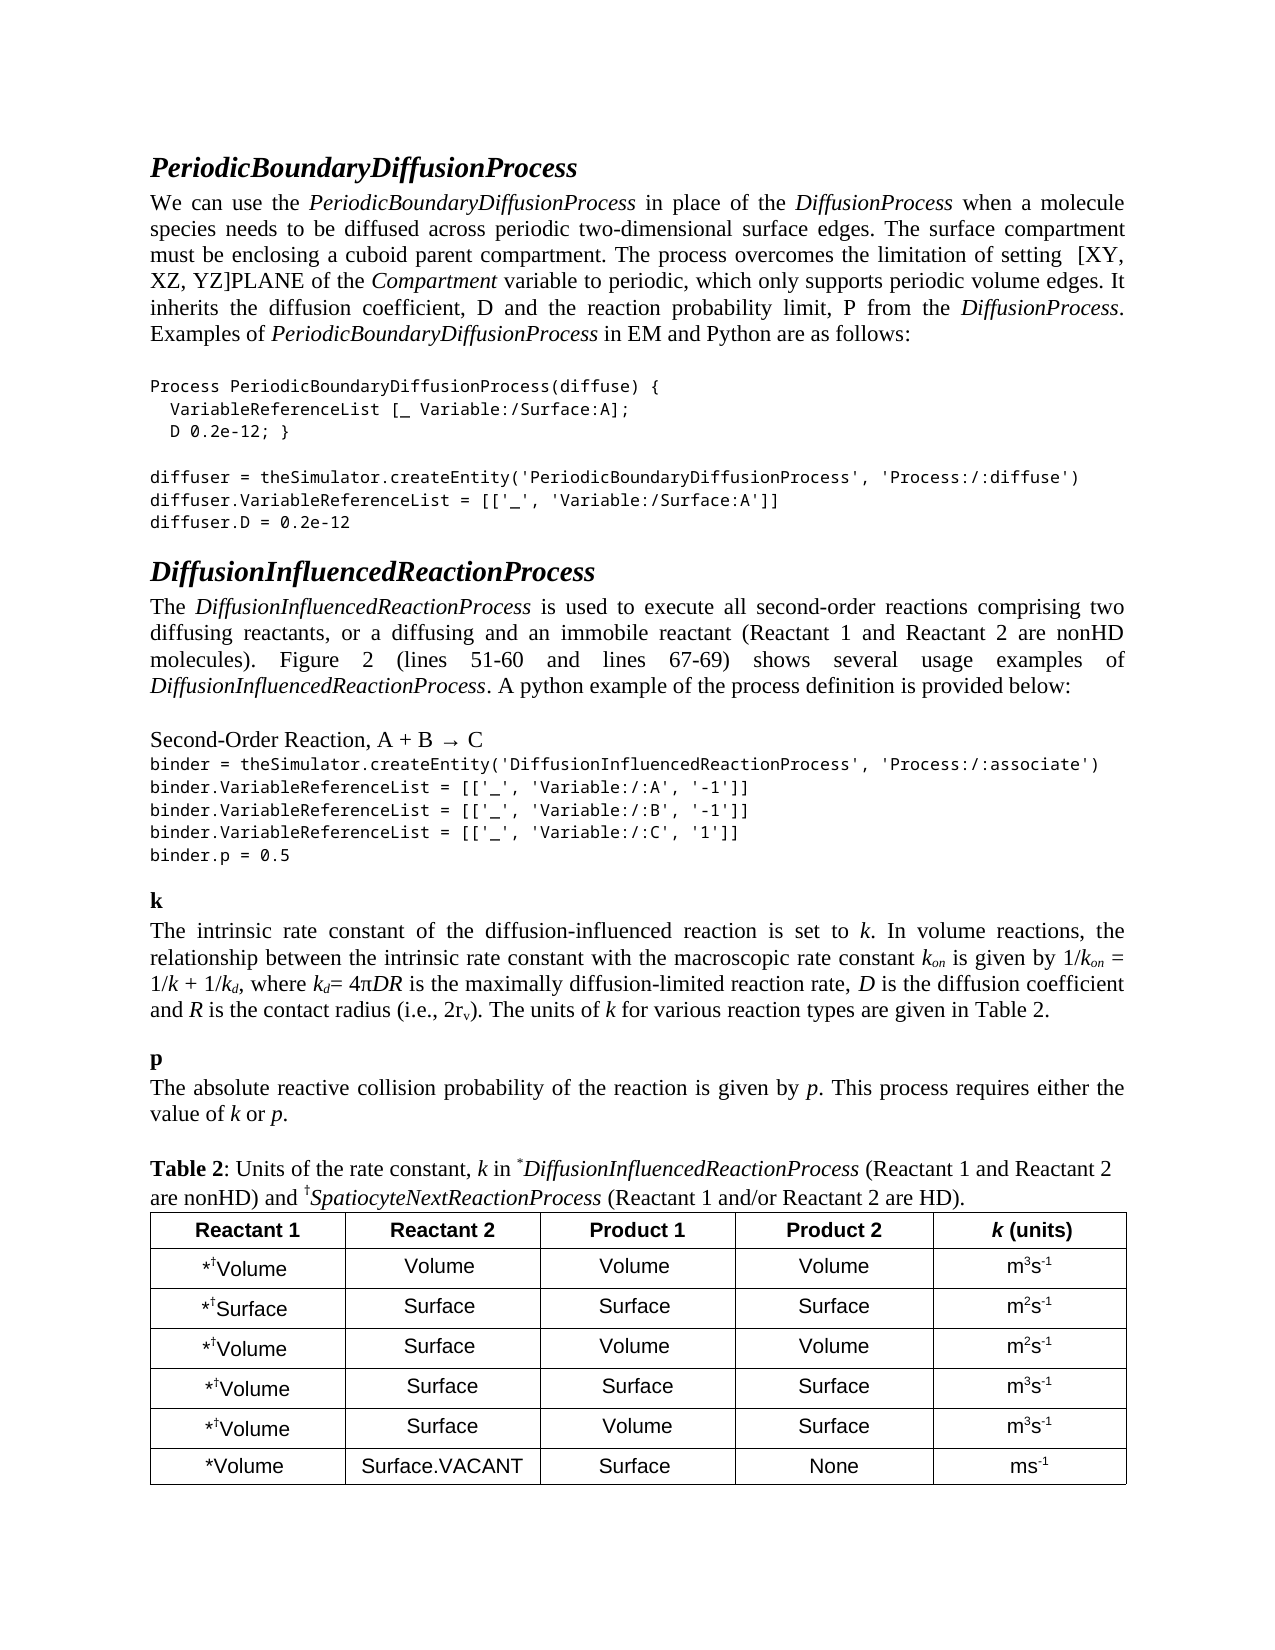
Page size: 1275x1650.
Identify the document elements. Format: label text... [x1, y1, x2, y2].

table_cell *†Surface [151, 1289, 345, 1328]
table_cell *†Volume [151, 1409, 345, 1448]
table_cell m3s-1 [934, 1409, 1126, 1448]
table_header Reactant 1 [151, 1213, 345, 1248]
text binder.VariableReferenceList = [['_', 'Variable:/:C', '1']] [150, 821, 1125, 844]
table_cell *†Volume [151, 1369, 345, 1408]
table_cell Volume [541, 1329, 735, 1368]
table_cell Surface [736, 1369, 933, 1408]
text The DiffusionInfluencedReactionProcess is used to execute all second-order reactions comprising two diffusing reactants, or a diffusing and an immobile reactant (Reactant 1 and Reactant 2 are nonHD molecules). Figure 2 (lines 51-60 and lines 67-69) shows several usage examples of DiffusionInfluencedReactionProcess. A python example of the process definition is provided below: [150, 593, 1125, 698]
table_cell m3s-1 [934, 1249, 1126, 1288]
subtitle p [150, 1044, 1125, 1070]
text The intrinsic rate constant of the diffusion-influenced reaction is set to k. In volume reactions, the relationship between the intrinsic rate constant with the macroscopic rate constant kon is given by 1/kon = 1/k + 1/kd, where kd= 4πDR is the maximally diffusion-limited reaction rate, D is the diffusion coefficient and R is the contact radius (i.e., 2rv). The units of k for various reaction types are given in Table 2. [150, 917, 1125, 1023]
text We can use the PeriodicBoundaryDiffusionProcess in place of the DiffusionProcess when a molecule species needs to be diffused across periodic two-dimensional surface edges. The surface compartment must be enclosing a cuboid parent compartment. The process overcomes the limitation of setting [XY, XZ, YZ]PLANE of the Compartment variable to periodic, which only supports periodic volume edges. It inherits the diffusion coefficient, D and the reaction probability limit, P from the DiffusionProcess. Examples of PeriodicBoundaryDiffusionProcess in EM and Python are as follows: [150, 188, 1125, 347]
table_cell Surface [346, 1369, 540, 1408]
subtitle k [150, 887, 1125, 913]
table_cell Volume [541, 1409, 735, 1448]
text VariableReferenceList [_ Variable:/Surface:A]; [150, 397, 1125, 420]
table_cell Surface [346, 1329, 540, 1368]
text diffuser = theSimulator.createEntity('PeriodicBoundaryDiffusionProcess', 'Process:/:diffuse') [150, 466, 1125, 488]
table_cell Surface [736, 1409, 933, 1448]
text The absolute reactive collision probability of the reaction is given by p. This process requires either the value of k or p. [150, 1074, 1125, 1127]
table_cell Surface [541, 1369, 735, 1408]
table_header Product 2 [736, 1213, 933, 1248]
subtitle PeriodicBoundaryDiffusionProcess [150, 150, 1125, 183]
text binder.VariableReferenceList = [['_', 'Variable:/:A', '-1']] [150, 776, 1125, 798]
table_cell *†Volume [151, 1249, 345, 1288]
table_cell Surface [346, 1289, 540, 1328]
table_cell *†Volume [151, 1329, 345, 1368]
text Process PeriodicBoundaryDiffusionProcess(diffuse) { [150, 375, 1125, 397]
text diffuser.VariableReferenceList = [['_', 'Variable:/Surface:A']] [150, 488, 1125, 511]
table_header k (units) [934, 1213, 1126, 1248]
table_cell Volume [736, 1329, 933, 1368]
table_cell Volume [541, 1249, 735, 1288]
text Second-Order Reaction, A + B → C [150, 726, 1125, 753]
table_cell Surface [541, 1449, 735, 1484]
table_cell Surface.VACANT [346, 1449, 540, 1484]
table_cell Surface [346, 1409, 540, 1448]
text binder.VariableReferenceList = [['_', 'Variable:/:B', '-1']] [150, 798, 1125, 821]
table_cell None [736, 1449, 933, 1484]
table_header Reactant 2 [346, 1213, 540, 1248]
text binder = theSimulator.createEntity('DiffusionInfluencedReactionProcess', 'Process:/:associate') [150, 753, 1125, 776]
text diffuser.D = 0.2e-12 [150, 511, 1125, 534]
text binder.p = 0.5 [150, 844, 1125, 866]
subtitle DiffusionInfluencedReactionProcess [150, 554, 1125, 588]
text Table 2: Units of the rate constant, k in *DiffusionInfluencedReactionProcess (Reactant 1 and Reactant 2 are nonHD) and †SpatiocyteNextReactionProcess (Reactant 1 and/or Reactant 2 are HD). [150, 1154, 1125, 1212]
table_cell *Volume [151, 1449, 345, 1484]
table_cell Surface [736, 1289, 933, 1328]
table_cell Surface [541, 1289, 735, 1328]
table_cell Volume [346, 1249, 540, 1288]
table_cell ms-1 [934, 1449, 1126, 1484]
table_cell Volume [736, 1249, 933, 1288]
table_cell m2s-1 [934, 1289, 1126, 1328]
table_cell m3s-1 [934, 1369, 1126, 1408]
text D 0.2e-12; } [150, 420, 1125, 443]
table_cell m2s-1 [934, 1329, 1126, 1368]
table_header Product 1 [541, 1213, 735, 1248]
